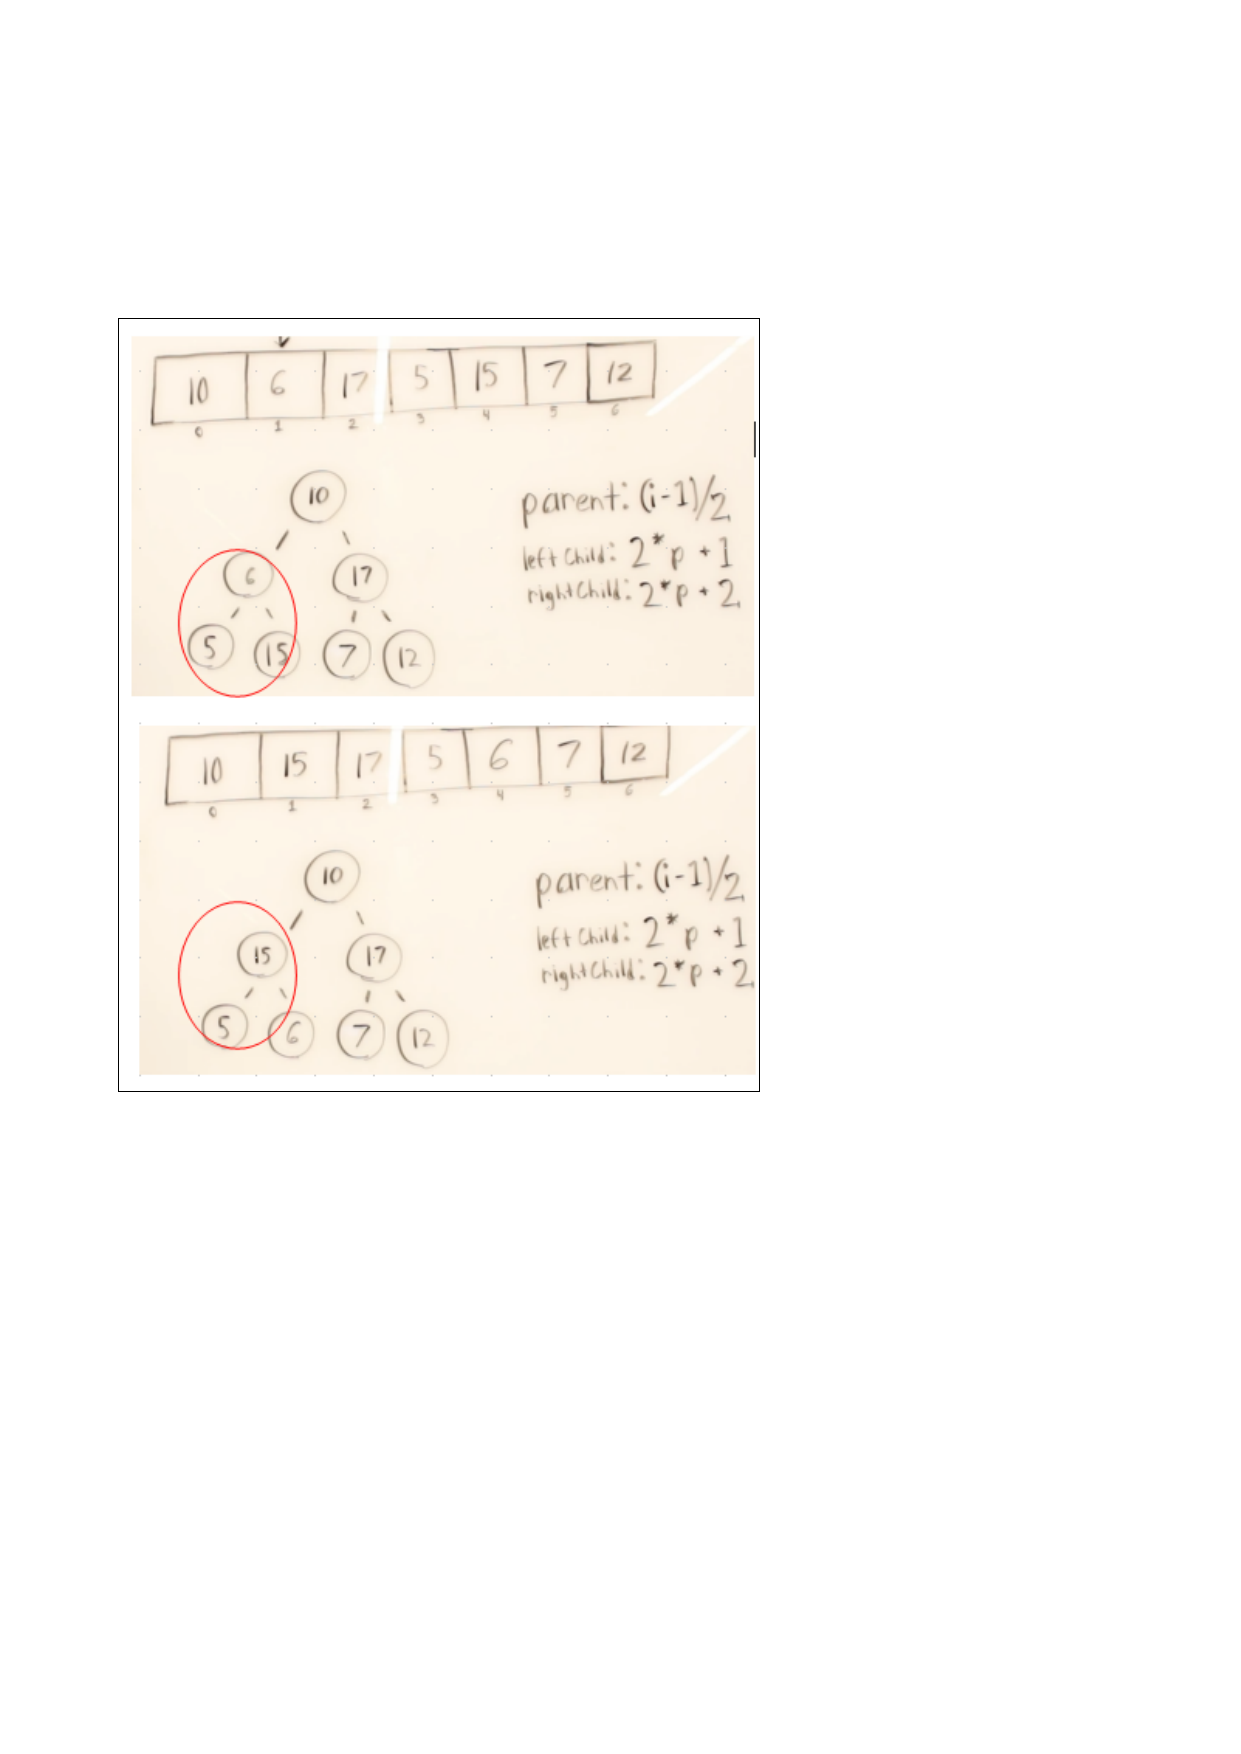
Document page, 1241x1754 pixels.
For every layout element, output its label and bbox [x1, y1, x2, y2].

picture [121, 321, 756, 1089]
